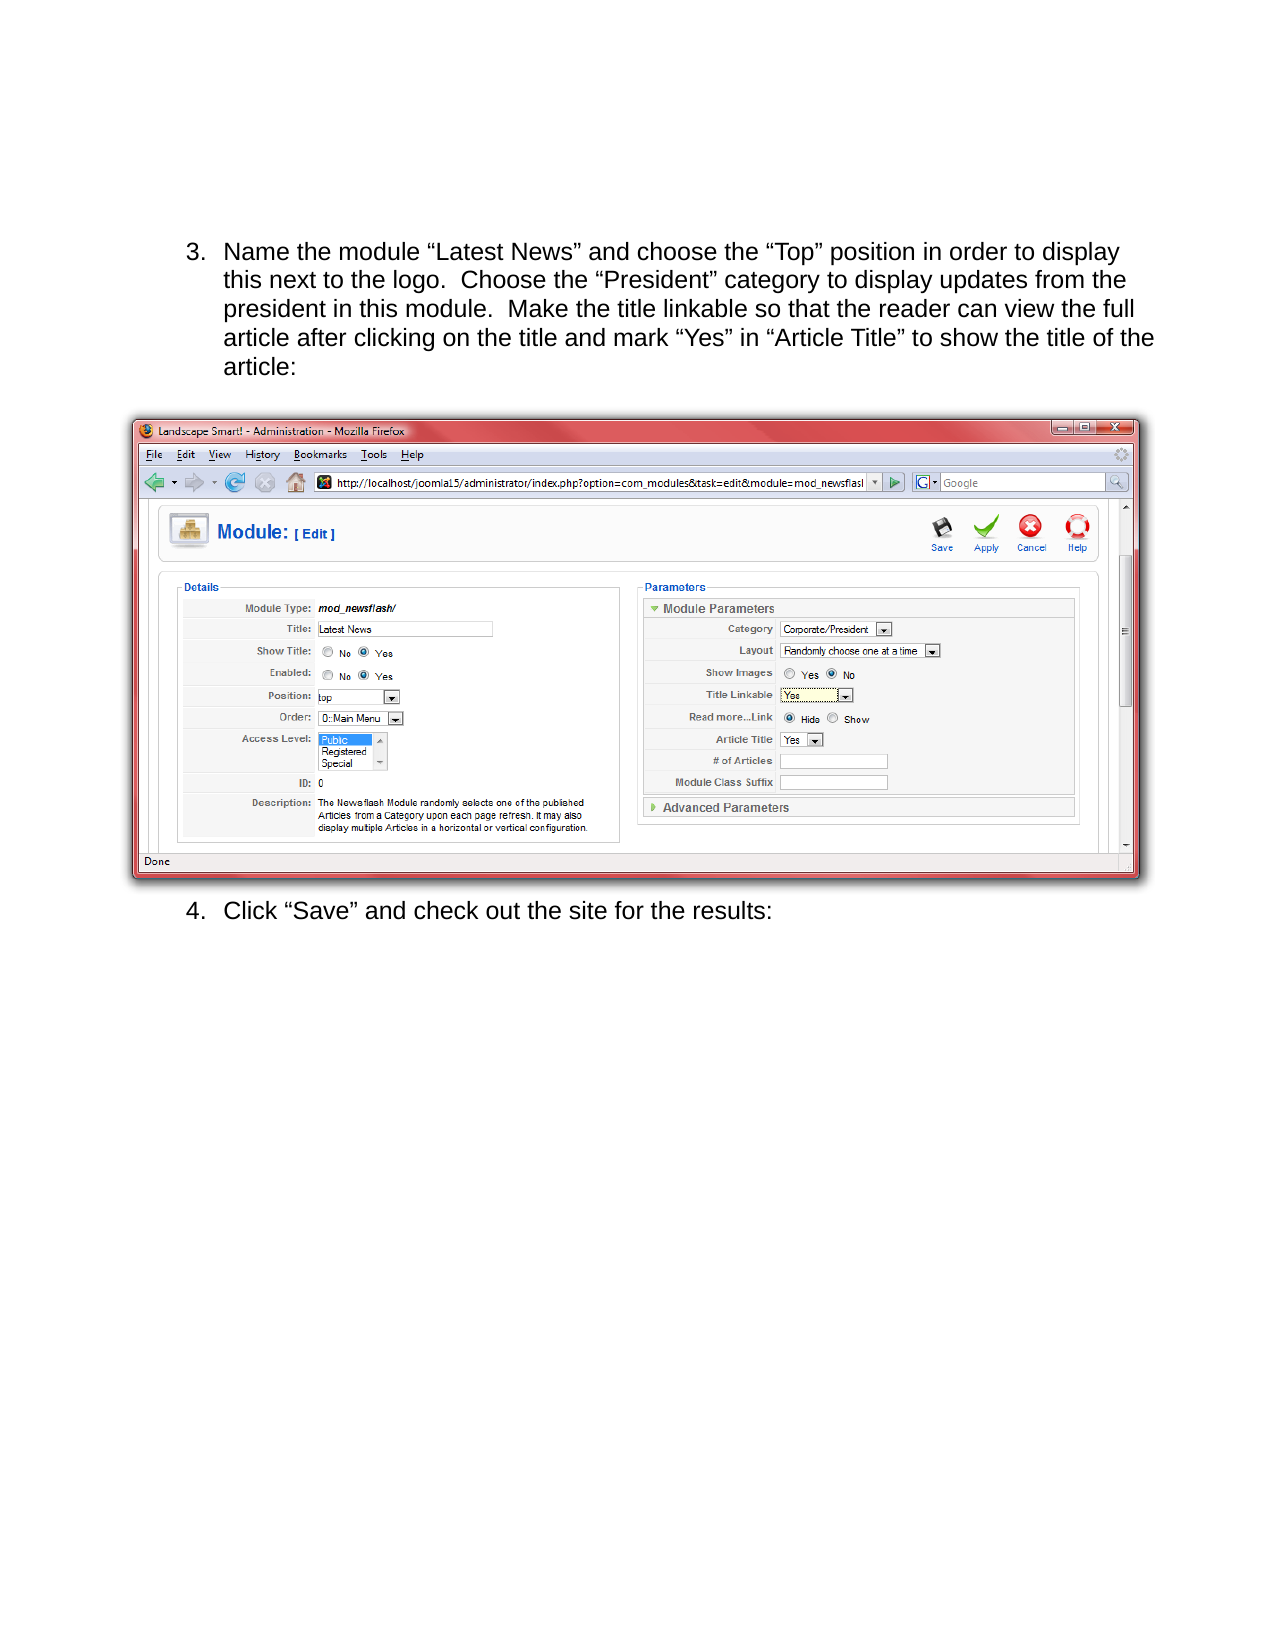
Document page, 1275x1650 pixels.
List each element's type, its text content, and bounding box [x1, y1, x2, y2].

list [186, 393, 1157, 405]
picture [119, 406, 1156, 895]
list Click “Save” and check out the site for the results: [186, 896, 1157, 925]
list Name the module “Latest News” and choose the “Top” position in order to display this next to the logo. Choose the “President” category to display updates from the president in this module. Make the title linkable so that the reader can view the full article after clicking on the title and mark “Yes” in “Article Title” to show the title of the article: [186, 237, 1157, 380]
